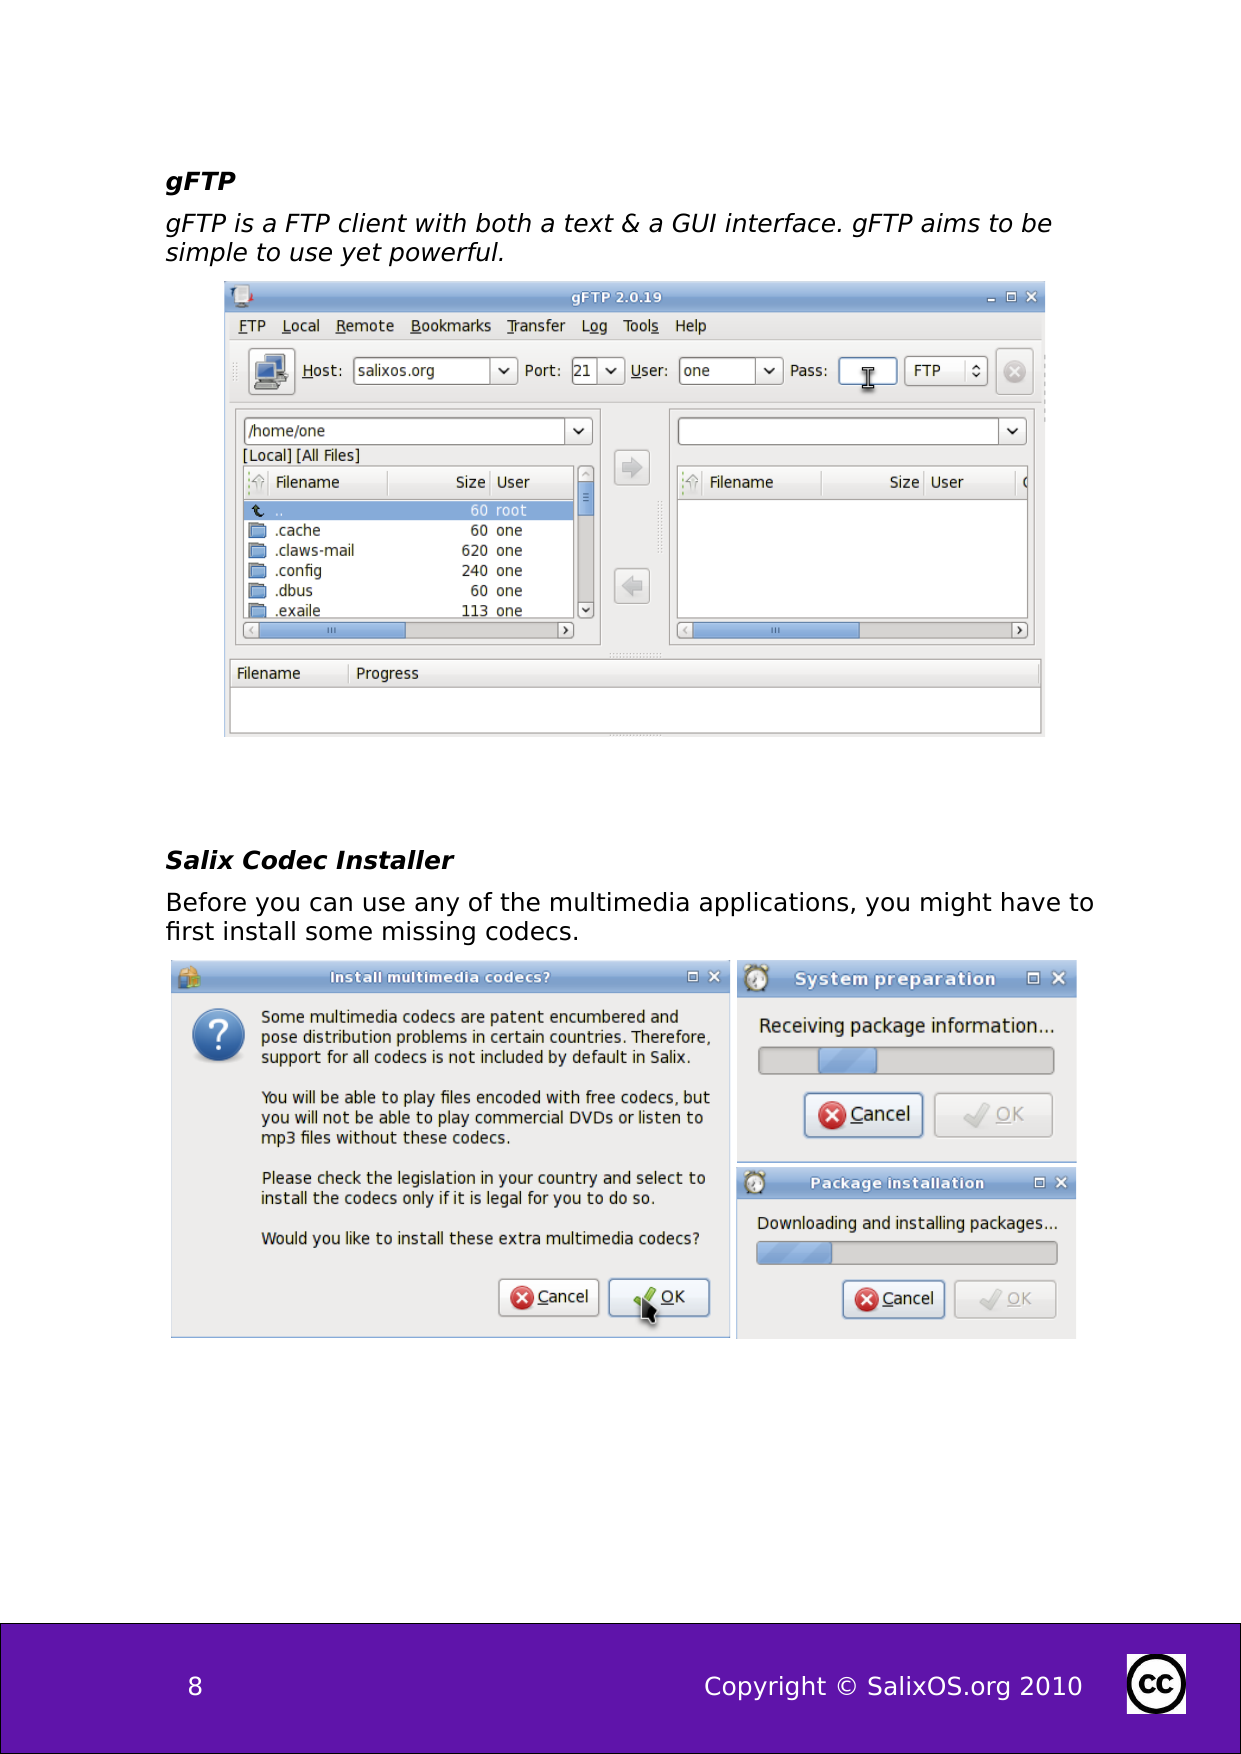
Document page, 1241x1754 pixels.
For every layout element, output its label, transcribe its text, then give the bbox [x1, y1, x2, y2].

subtitle Salix Codec Installer [165, 847, 1104, 876]
text gFTP is a FTP client with both a text & a GUI interface. gFTP aims to be simple to use yet powerful. [165, 209, 1104, 267]
picture [1126, 1654, 1186, 1714]
picture [737, 960, 1077, 1163]
picture [171, 960, 731, 1338]
picture [736, 1167, 1077, 1339]
subtitle gFTP [165, 167, 1104, 197]
text Before you can use any of the multimedia applications, you might have to first install some missing codecs. [165, 888, 1104, 947]
picture [224, 281, 1046, 737]
